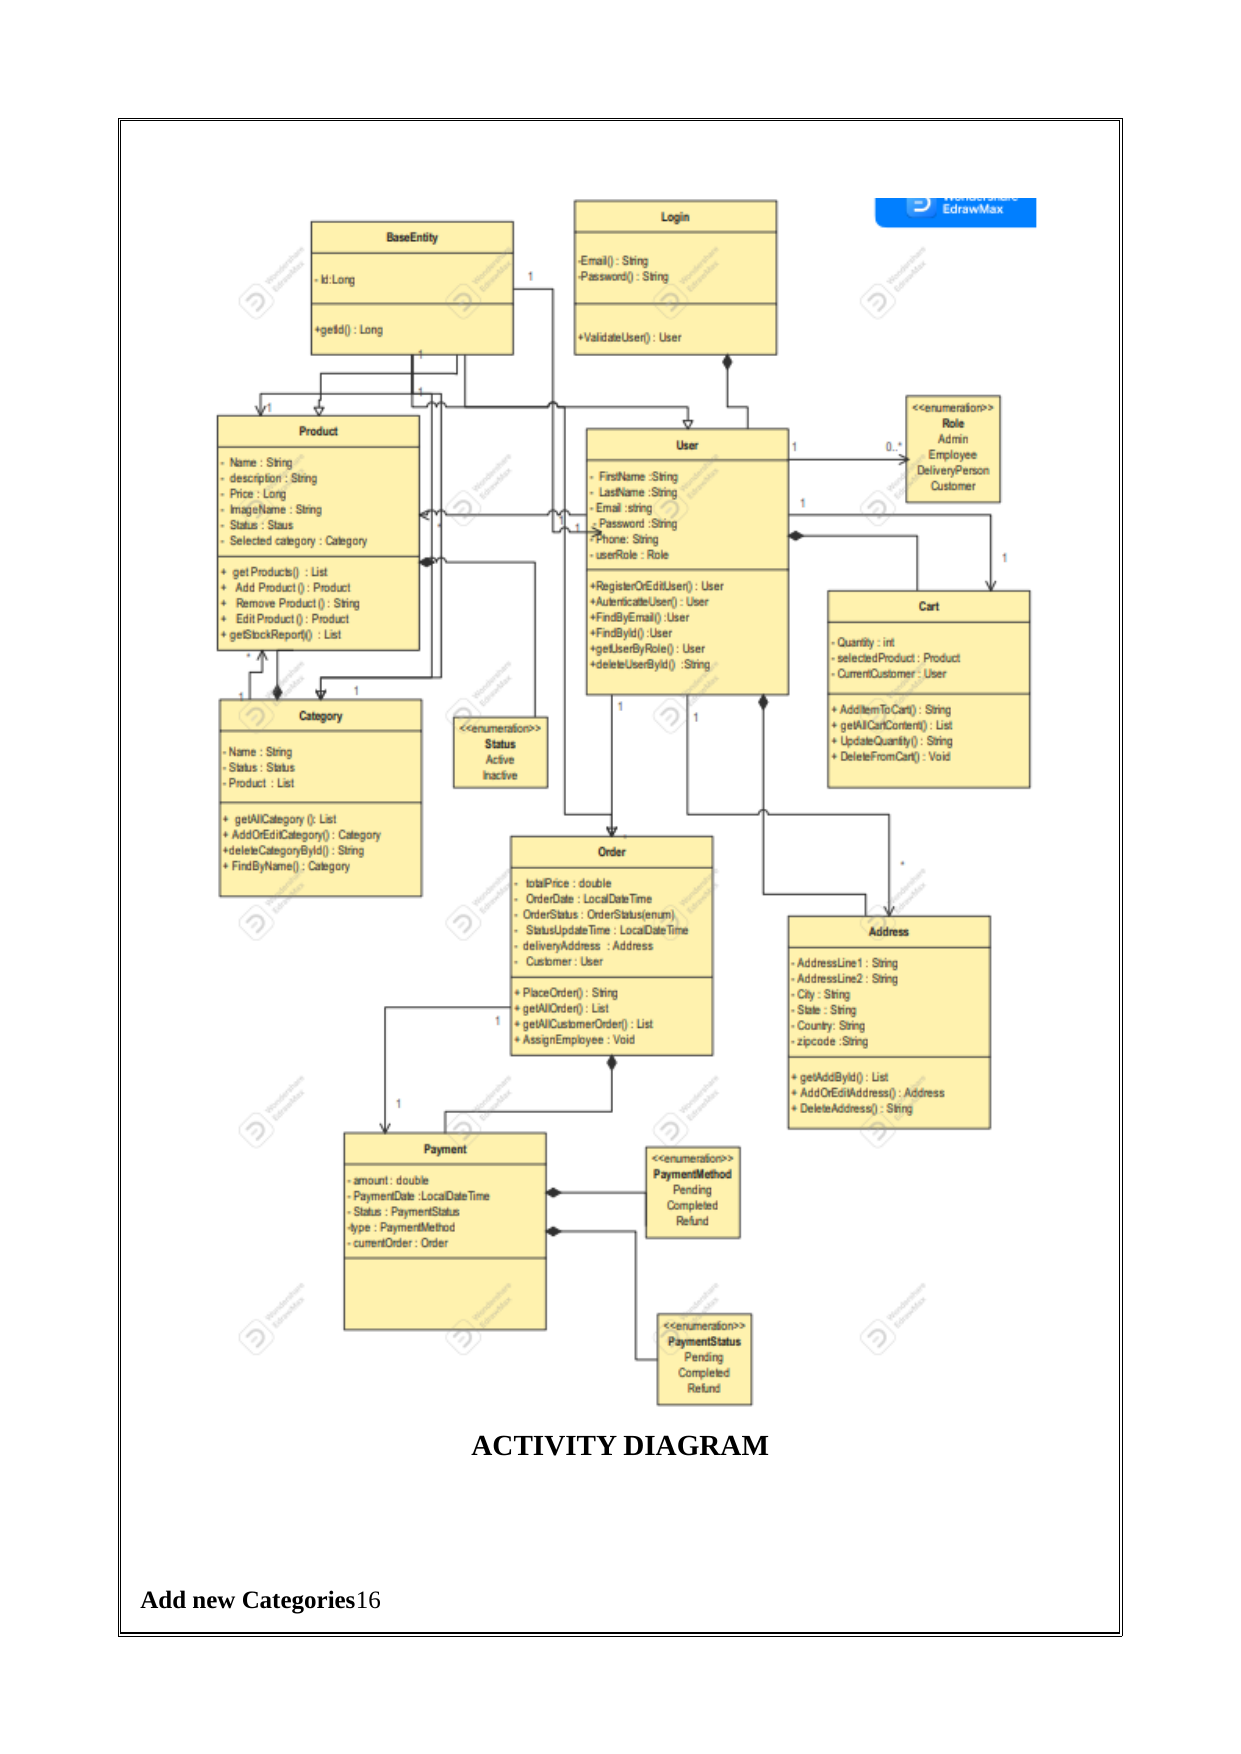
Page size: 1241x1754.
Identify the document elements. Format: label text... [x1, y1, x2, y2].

text ACTIVITY DIAGRAM [140, 1428, 1100, 1462]
picture [203, 198, 1037, 1414]
